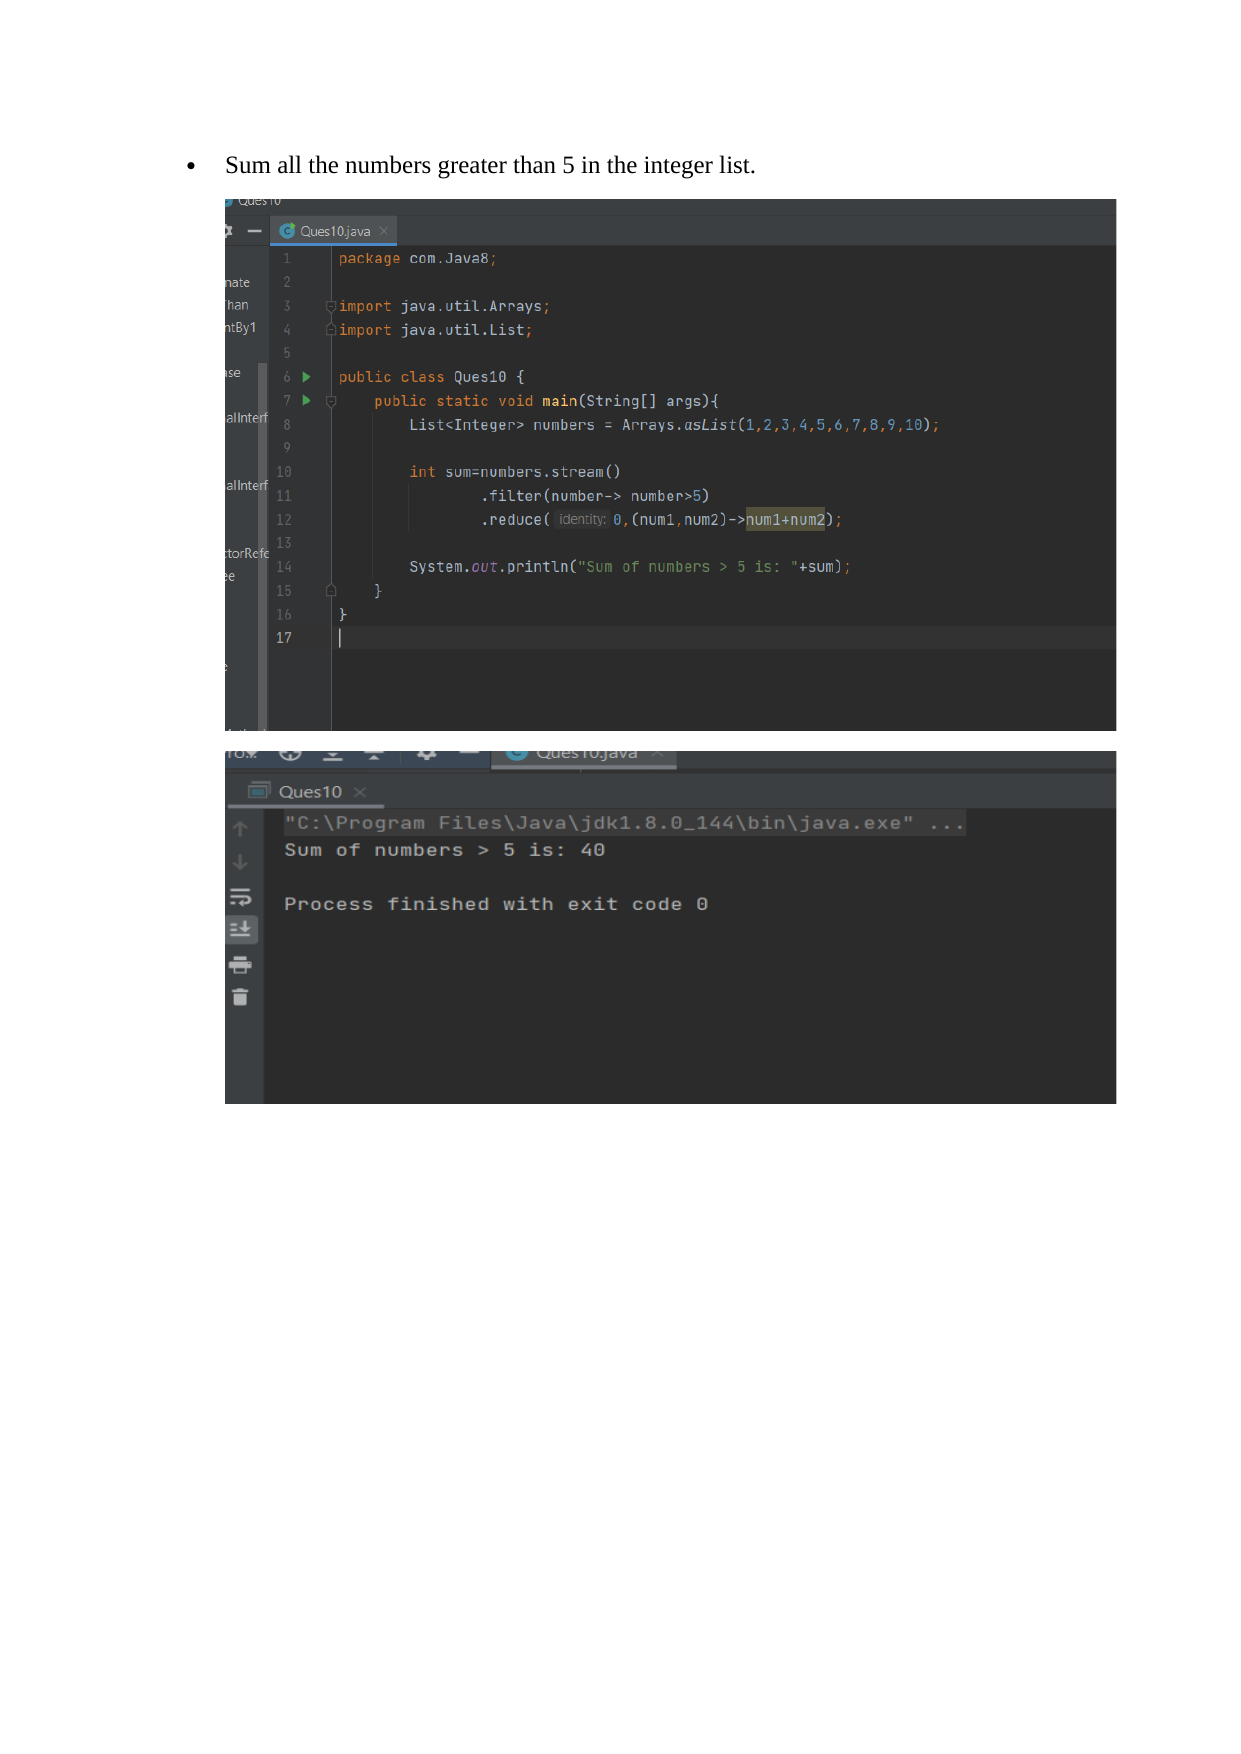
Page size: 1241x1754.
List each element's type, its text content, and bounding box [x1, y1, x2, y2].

list Sum all the numbers greater than 5 in the integer list. [187, 150, 1090, 179]
picture [225, 199, 729, 731]
picture [225, 751, 311, 887]
